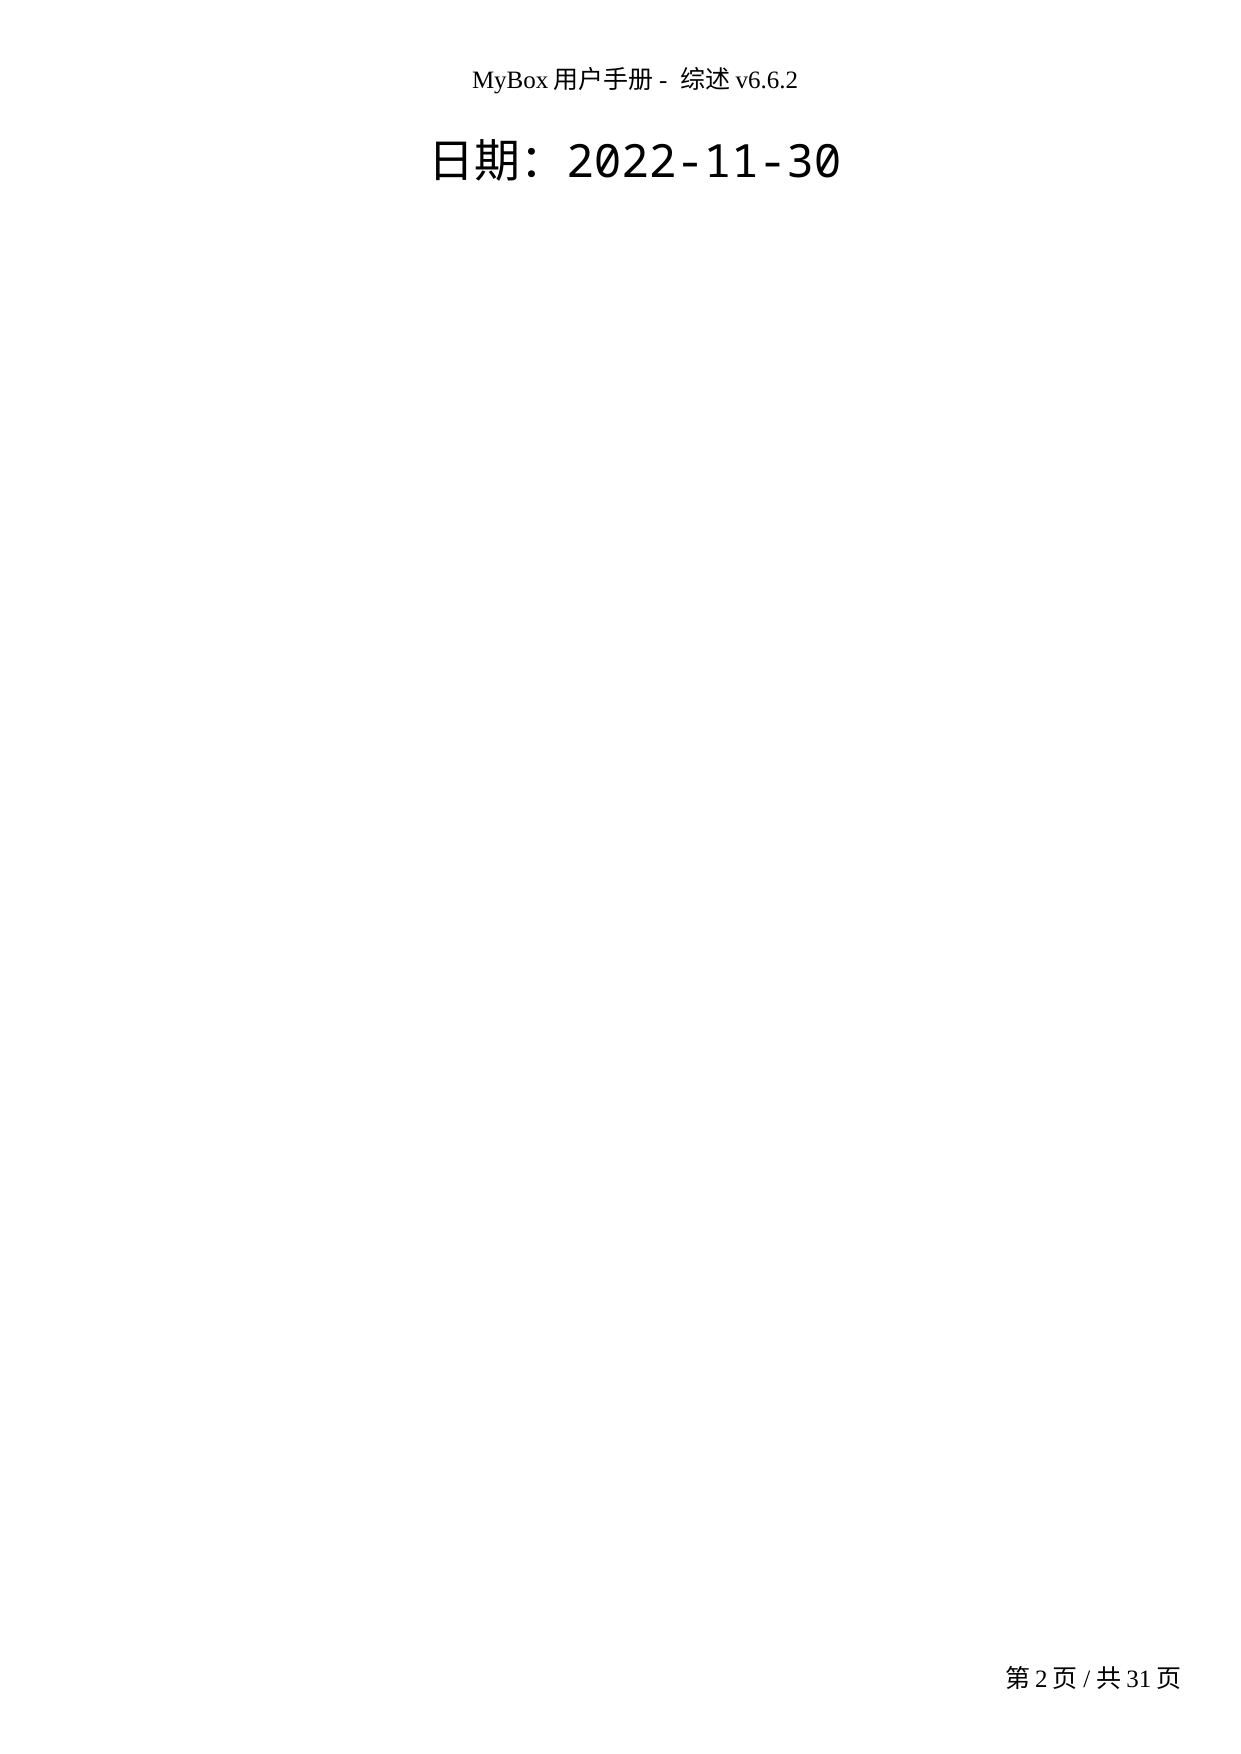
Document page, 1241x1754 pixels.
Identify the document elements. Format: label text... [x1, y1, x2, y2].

text 日期：2022-11-30 [88, 125, 1181, 191]
